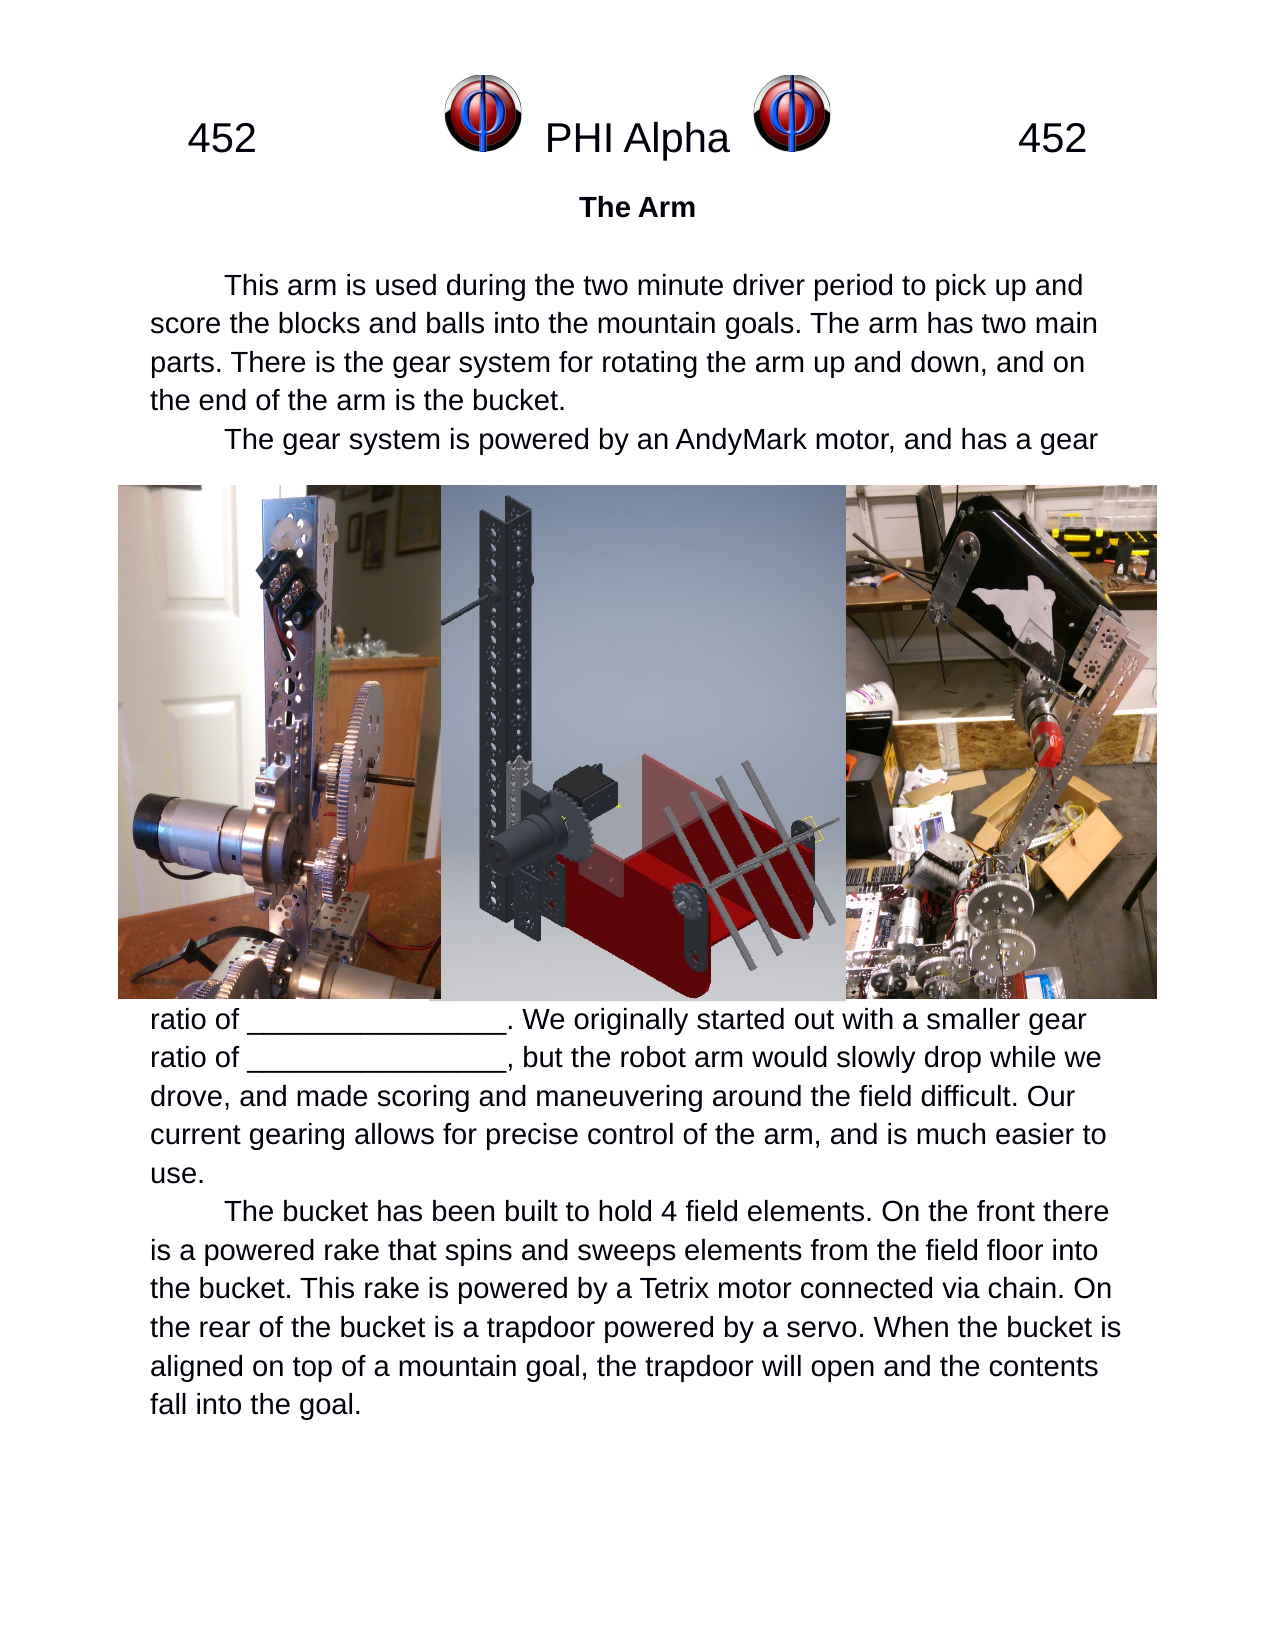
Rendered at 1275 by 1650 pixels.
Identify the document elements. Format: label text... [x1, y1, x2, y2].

text This arm is used during the two minute driver period to pick up and score the blocks and balls into the mountain goals. The arm has two main parts. There is the gear system for rotating the arm up and down, and on the end of the arm is the bucket. [150, 267, 1125, 417]
text The bucket has been built to hold 4 field elements. On the front there is a powered rake that spins and sweeps elements from the field floor into the bucket. This rake is powered by a Tetrix motor connected via chain. On the rear of the bucket is a trapdoor powered by a servo. When the bucket is aligned on top of a mountain goal, the trapdoor will open and the contents fall into the goal. [150, 1194, 1125, 1421]
picture [753, 75, 831, 152]
text ratio of ________________. We originally started out with a smaller gear ratio of ________________, but the robot arm would slowly drop while we drove, and made scoring and maneuvering around the field difficult. Our current gearing allows for precise control of the arm, and is much easier to use. [150, 486, 1125, 1189]
text The gear system is powered by an AndyMark motor, and has a gear [150, 422, 1125, 485]
picture [118, 485, 1157, 1002]
picture [444, 75, 522, 152]
text The Arm [150, 190, 1125, 224]
